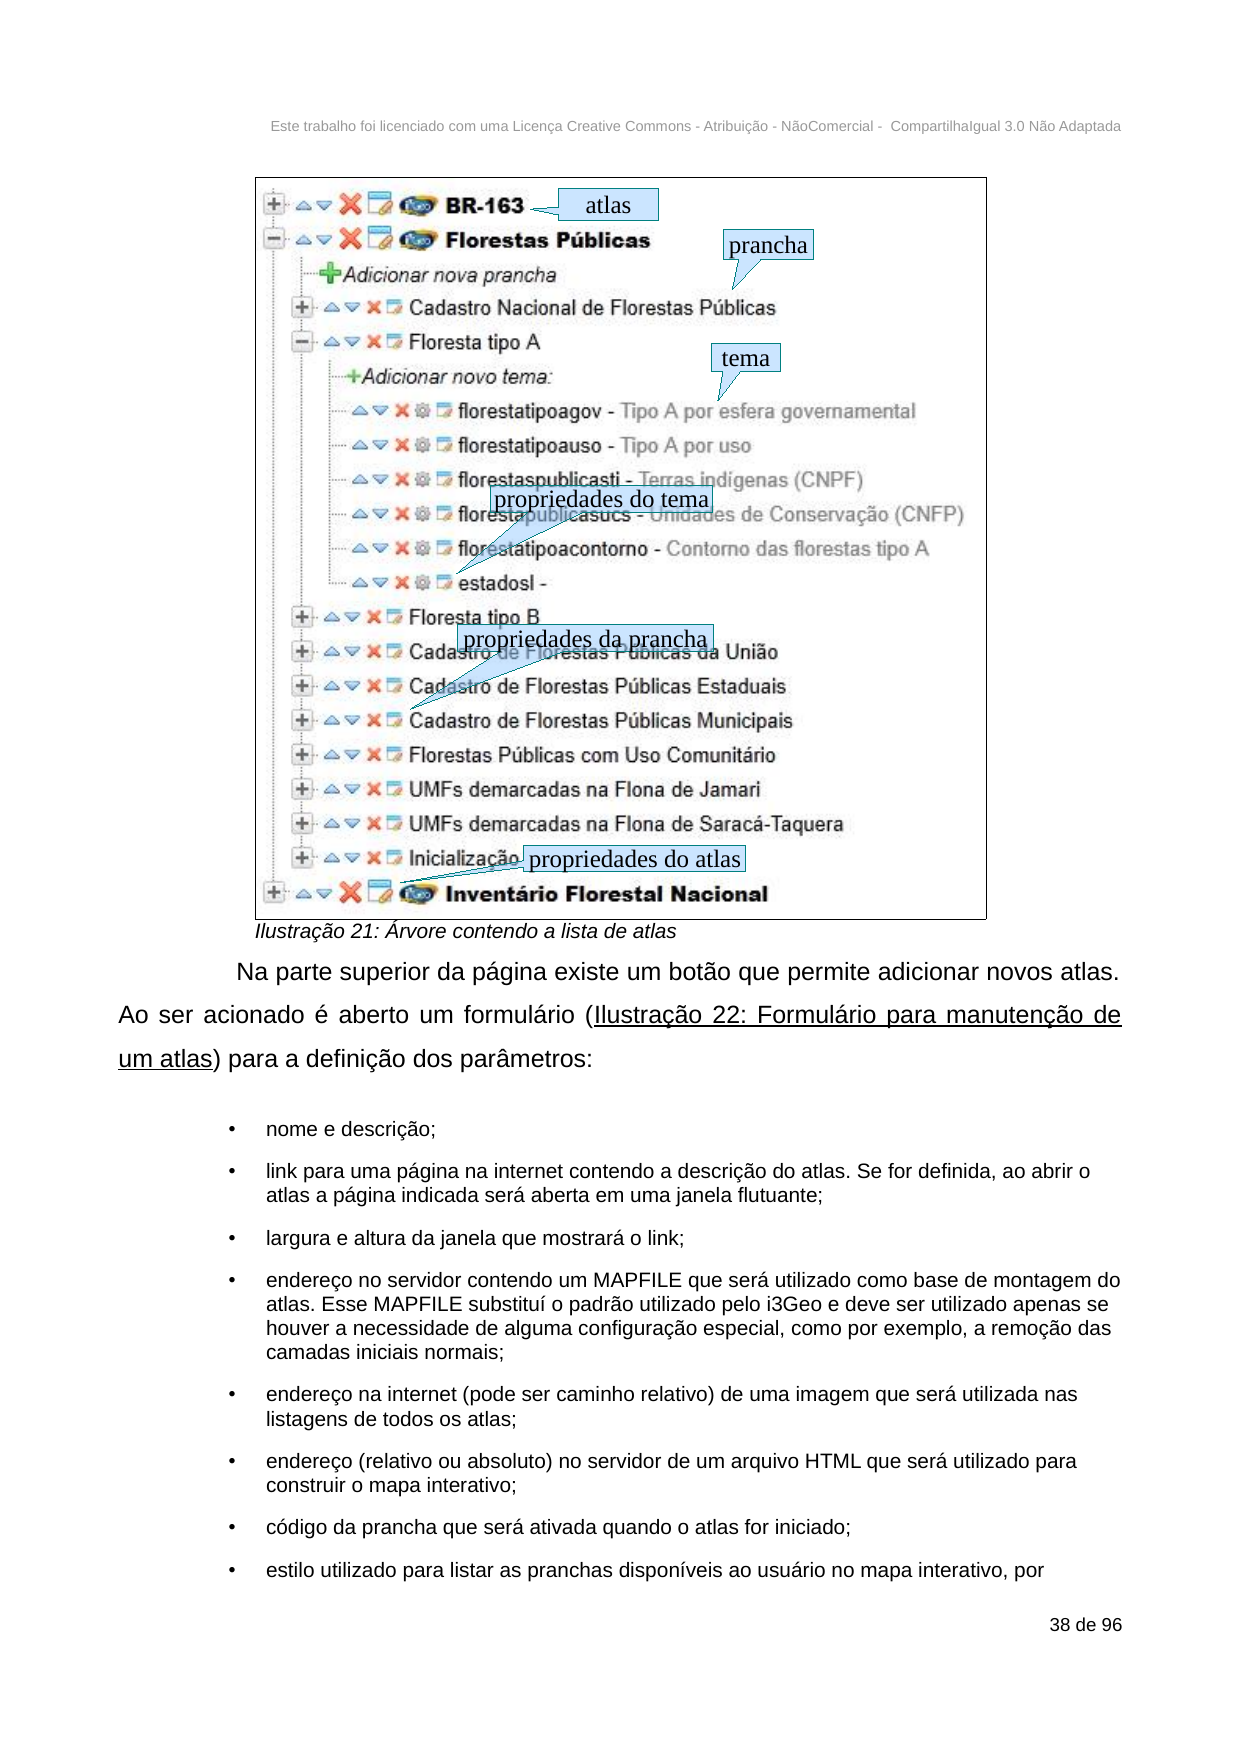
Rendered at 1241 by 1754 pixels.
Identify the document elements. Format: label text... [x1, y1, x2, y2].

list estilo utilizado para listar as pranchas disponíveis ao usuário no mapa interativo, por [228, 1557, 1122, 1581]
list largura e altura da janela que mostrará o link; [228, 1226, 1122, 1250]
list nome e descrição; [228, 1117, 1122, 1141]
text A instalação do i3Geo pode ser testada utilizando-se o programa http://localhost/i3geo/testainstal.php. O relatório traz também informações sobre versão e bibliotecas PHP necessárias. [431, 846, 745, 878]
list endereço (relativo ou absoluto) no servidor de um arquivo HTML que será utilizado para construir o mapa interativo; [228, 1449, 1122, 1497]
list link para uma página na internet contendo a descrição do atlas. Se for definida, ao abrir o atlas a página indicada será aberta em uma janela flutuante; [228, 1159, 1122, 1207]
text A instalação do i3Geo pode ser testada utilizando-se o programa http://localhost/i3geo/testainstal.php. O relatório traz também informações sobre versão e bibliotecas PHP necessárias. [724, 230, 813, 288]
text Na parte superior da página existe um botão que permite adicionar novos atlas. Ao ser acionado é aberto um formulário (Ilustração 22: Formulário para manutenção de um atlas) para a definição dos parâmetros: [118, 164, 1122, 1072]
list endereço no servidor contendo um MAPFILE que será utilizado como base de montagem do atlas. Esse MAPFILE substituí o padrão utilizado pelo i3Geo e deve ser utilizado apenas se houver a necessidade de alguma configuração especial, como por exemplo, a remoção das camadas iniciais normais; [228, 1268, 1122, 1364]
text Ilustração 21: Árvore contendo a lista de atlas [254, 919, 986, 943]
list endereço na internet (pode ser caminho relativo) de uma imagem que será utilizada nas listagens de todos os atlas; [228, 1382, 1122, 1430]
picture [256, 178, 986, 919]
text A instalação do i3Geo pode ser testada utilizando-se o programa http://localhost/i3geo/testainstal.php. O relatório traz também informações sobre versão e bibliotecas PHP necessárias. [712, 344, 780, 398]
text A instalação do i3Geo pode ser testada utilizando-se o programa http://localhost/i3geo/testainstal.php. O relatório traz também informações sobre versão e bibliotecas PHP necessárias. [416, 625, 713, 706]
list código da prancha que será ativada quando o atlas for iniciado; [228, 1515, 1122, 1539]
text A instalação do i3Geo pode ser testada utilizando-se o programa http://localhost/i3geo/testainstal.php. O relatório traz também informações sobre versão e bibliotecas PHP necessárias. [457, 486, 712, 573]
text A instalação do i3Geo pode ser testada utilizando-se o programa http://localhost/i3geo/testainstal.php. O relatório traz também informações sobre versão e bibliotecas PHP necessárias. [534, 189, 658, 220]
